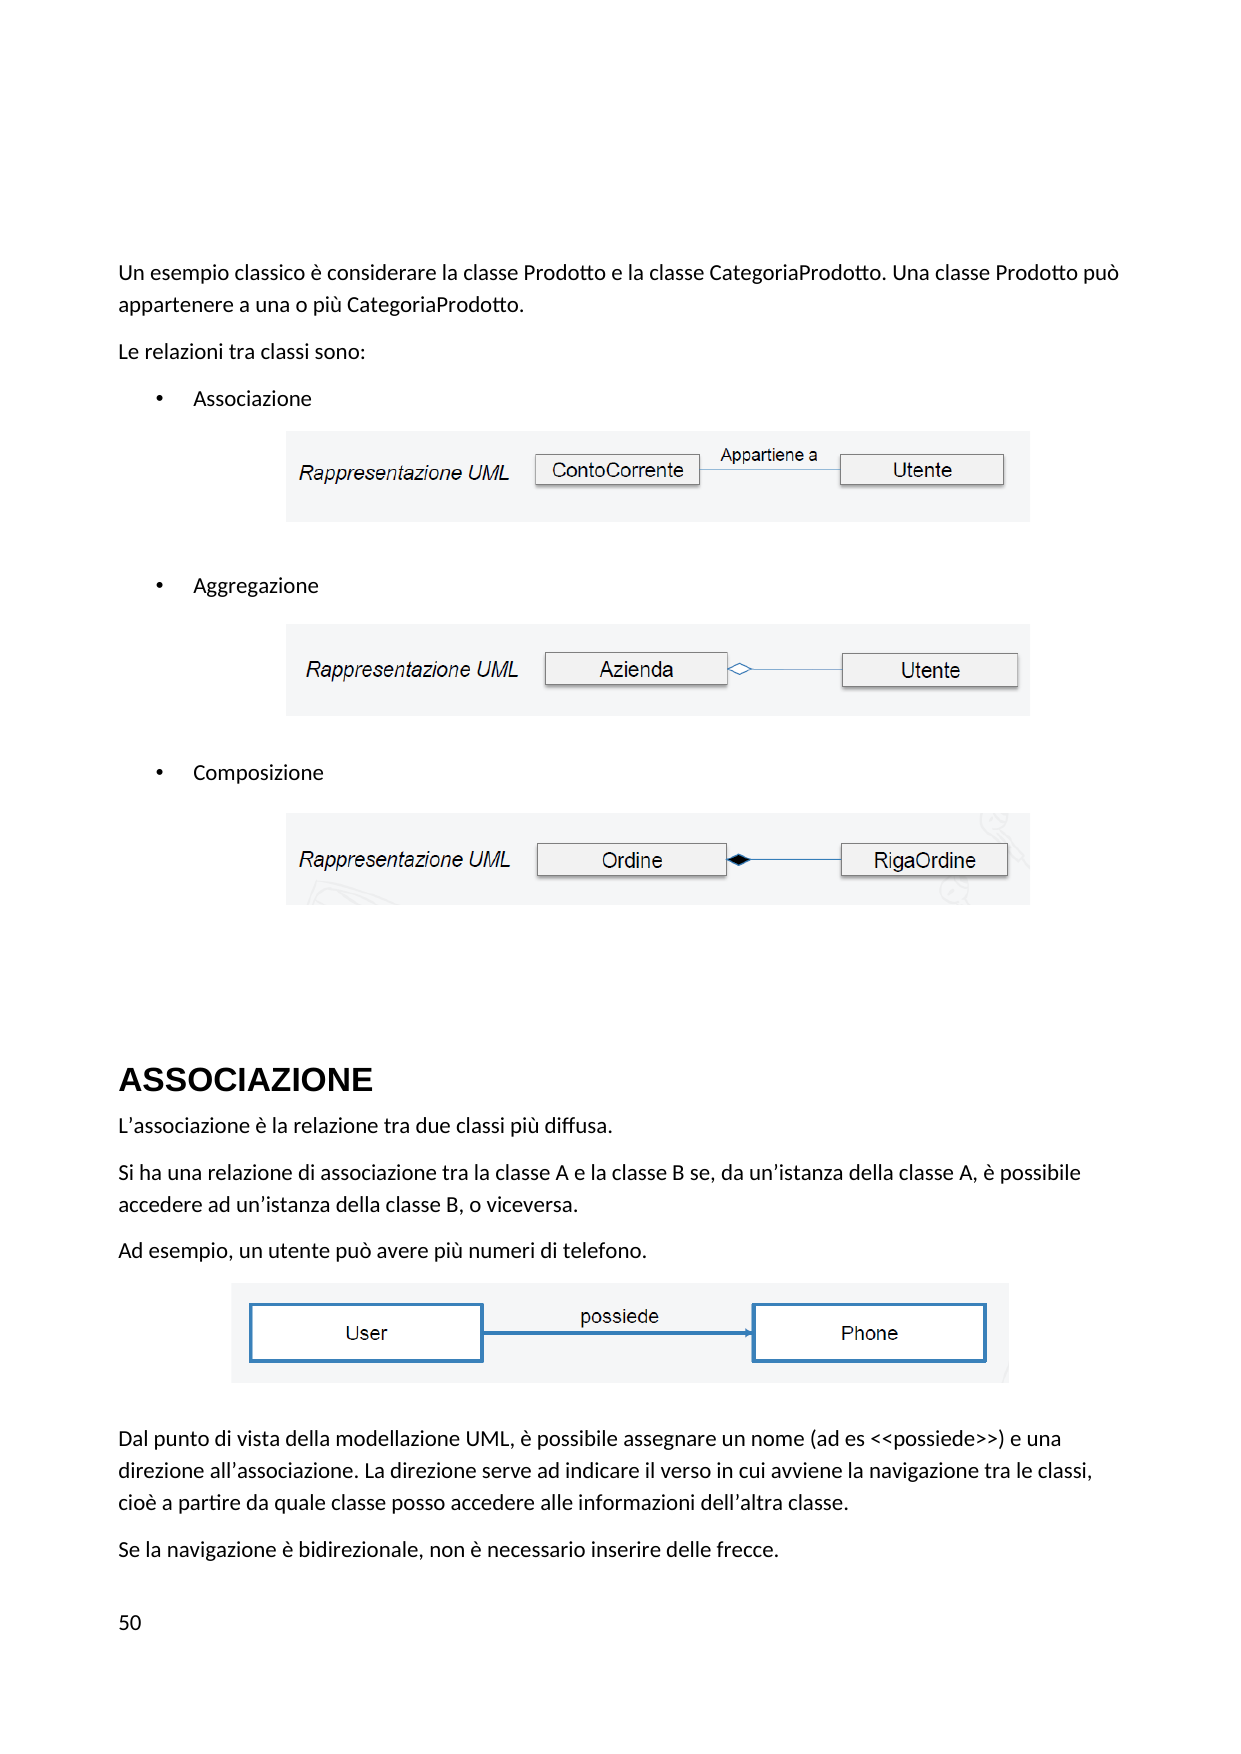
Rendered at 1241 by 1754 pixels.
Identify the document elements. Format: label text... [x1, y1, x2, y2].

text L’associazione è la relazione tra due classi più diffusa. [118, 1111, 1122, 1139]
picture [231, 1283, 1009, 1383]
list Composizione [156, 758, 1122, 786]
picture [286, 431, 1031, 522]
text Le relazioni tra classi sono: [118, 337, 1122, 365]
picture [286, 624, 1031, 716]
text Si ha una relazione di associazione tra la classe A e la classe B se, da un’istanza della classe A, è possibile accedere ad un’istanza della classe B, o viceversa. [118, 1158, 1122, 1218]
picture [286, 813, 1031, 905]
subtitle ASSOCIAZIONE [118, 1060, 1122, 1098]
text Dal punto di vista della modellazione UML, è possibile assegnare un nome (ad es <<possiede>>) e una direzione all’associazione. La direzione serve ad indicare il verso in cui avviene la navigazione tra le classi, cioè a partire da quale classe posso accedere alle informazioni dell’altra classe. [118, 1424, 1122, 1516]
text Ad esempio, un utente può avere più numeri di telefono. [118, 1237, 1122, 1265]
list Aggregazione [156, 571, 1122, 599]
list Associazione [156, 384, 1122, 412]
text Se la navigazione è bidirezionale, non è necessario inserire delle frecce. [118, 1535, 1122, 1563]
text Un esempio classico è considerare la classe Prodotto e la classe CategoriaProdotto. Una classe Prodotto può appartenere a una o più CategoriaProdotto. [118, 258, 1122, 319]
